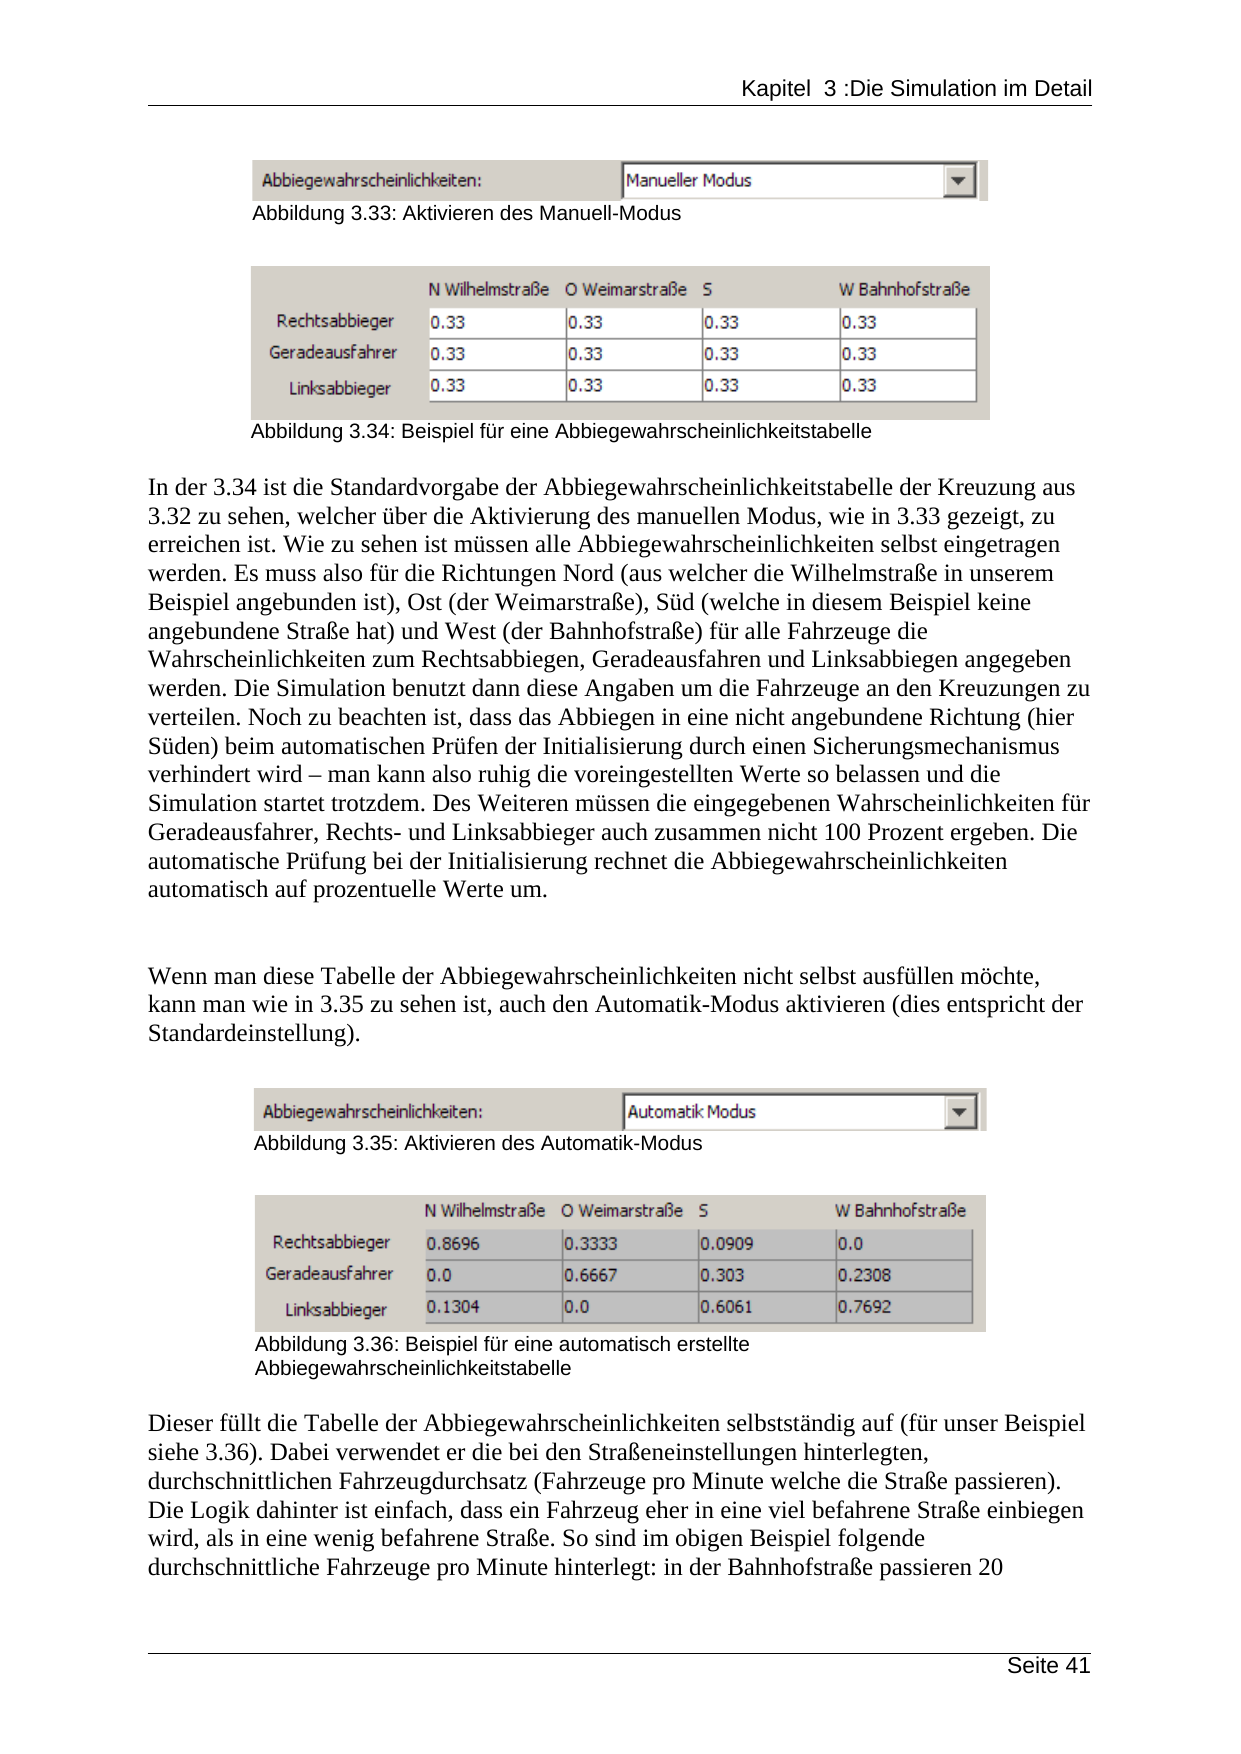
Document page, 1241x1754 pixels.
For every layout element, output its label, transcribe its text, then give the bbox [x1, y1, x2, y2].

text Abbildung 3.35: Aktivieren des Automatik-Modus [254, 1131, 986, 1154]
picture [254, 1195, 986, 1332]
text Wenn man diese Tabelle der Abbiegewahrscheinlichkeiten nicht selbst ausfüllen möchte, kann man wie in Abbildung 3.35 zu sehen ist, auch den Automatik-Modus aktivieren (dies entspricht der Standardeinstellung). [148, 961, 1092, 1047]
text Dieser füllt die Tabelle der Abbiegewahrscheinlichkeiten selbstständig auf (für unser Beispiel siehe Abbildung 3.36). Dabei verwendet er die bei den Straßeneinstellungen hinterlegten, durchschnittlichen Fahrzeugdurchsatz (Fahrzeuge pro Minute welche die Straße passieren). Die Logik dahinter ist einfach, dass ein Fahrzeug eher in eine viel befahrene Straße einbiegen wird, als in eine wenig befahrene Straße. So sind im obigen Beispiel folgende durchschnittliche Fahrzeuge pro Minute hinterlegt: in der Bahnhofstraße passieren 20 Fahrzeuge pro Minute die Straße, in der Wilhelmstraße 10 und in der Weimarstraße 3. Rechnet man dies nun zusammen, bekommt man die in der oberen Tabelle stehenden Abbiegewahrscheinlichkeiten zusammen. So ist die Wahrscheinlichkeit aus der Weimarstraße nach rechts in die Bahnhofstraße einzubiegen mit rund 66 % (weil 20 Fahrzeuge pro Minute diese passieren) doppelt so groß wie die Wahrscheinlichkeit für das Einbiegen in die Wilhelmstraße mit rund 33% (mit 10 Fahrzeugen pro Minute). [148, 1408, 1092, 1581]
text In der Abbildung 3.34 ist die Standardvorgabe der Abbiegewahrscheinlichkeitstabelle der Kreuzung aus Abbildung 3.32 zu sehen, welcher über die Aktivierung des manuellen Modus, wie in Abbildung 3.33 gezeigt, zu erreichen ist. Wie zu sehen ist müssen alle Abbiegewahrscheinlichkeiten selbst eingetragen werden. Es muss also für die Richtungen Nord (aus welcher die Wilhelmstraße in unserem Beispiel angebunden ist), Ost (der Weimarstraße), Süd (welche in diesem Beispiel keine angebundene Straße hat) und West (der Bahnhofstraße) für alle Fahrzeuge die Wahrscheinlichkeiten zum Rechtsabbiegen, Geradeausfahren und Linksabbiegen angegeben werden. Die Simulation benutzt dann diese Angaben um die Fahrzeuge an den Kreuzungen zu verteilen. Noch zu beachten ist, dass das Abbiegen in eine nicht angebundene Richtung (hier Süden) beim automatischen Prüfen der Initialisierung durch einen Sicherungsmechanismus verhindert wird – man kann also ruhig die voreingestellten Werte so belassen und die Simulation startet trotzdem. Des Weiteren müssen die eingegebenen Wahrscheinlichkeiten für Geradeausfahrer, Rechts- und Linksabbieger auch zusammen nicht 100 Prozent ergeben. Die automatische Prüfung bei der Initialisierung rechnet die Abbiegewahrscheinlichkeiten automatisch auf prozentuelle Werte um. [148, 472, 1092, 903]
picture [253, 1088, 987, 1131]
picture [250, 266, 990, 420]
text Abbildung 3.34: Beispiel für eine Abbiegewahrscheinlichkeitstabelle [251, 420, 989, 443]
text Abbildung 3.36: Beispiel für eine automatisch erstellte Abbiegewahrscheinlichkeitstabelle [254, 1332, 986, 1380]
text Abbildung 3.33: Aktivieren des Manuell-Modus [252, 201, 988, 225]
picture [252, 160, 989, 201]
